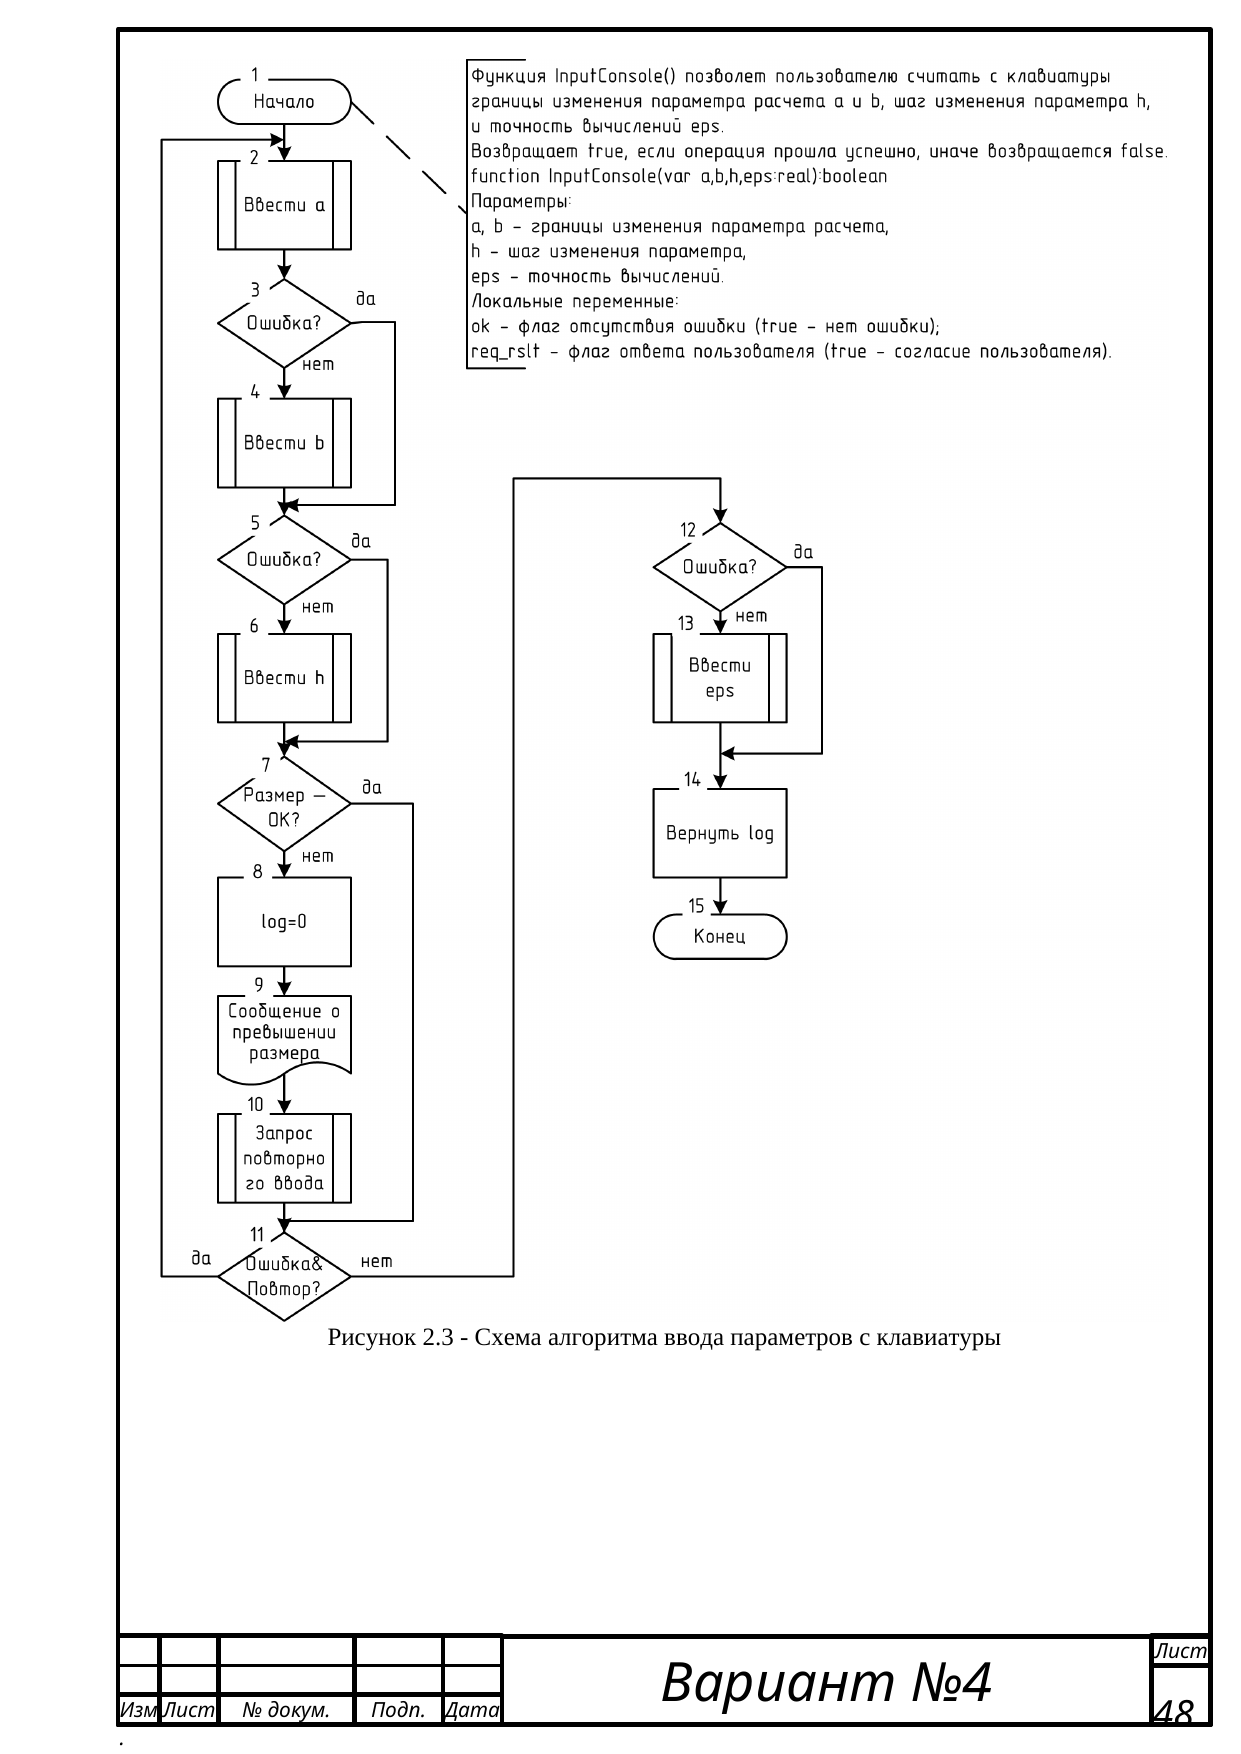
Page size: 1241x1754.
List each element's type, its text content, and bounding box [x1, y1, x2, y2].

text Рисунок 2.3 - Схема алгоритма ввода параметров с клавиатуры [148, 1322, 1181, 1351]
picture [160, 59, 1169, 1322]
